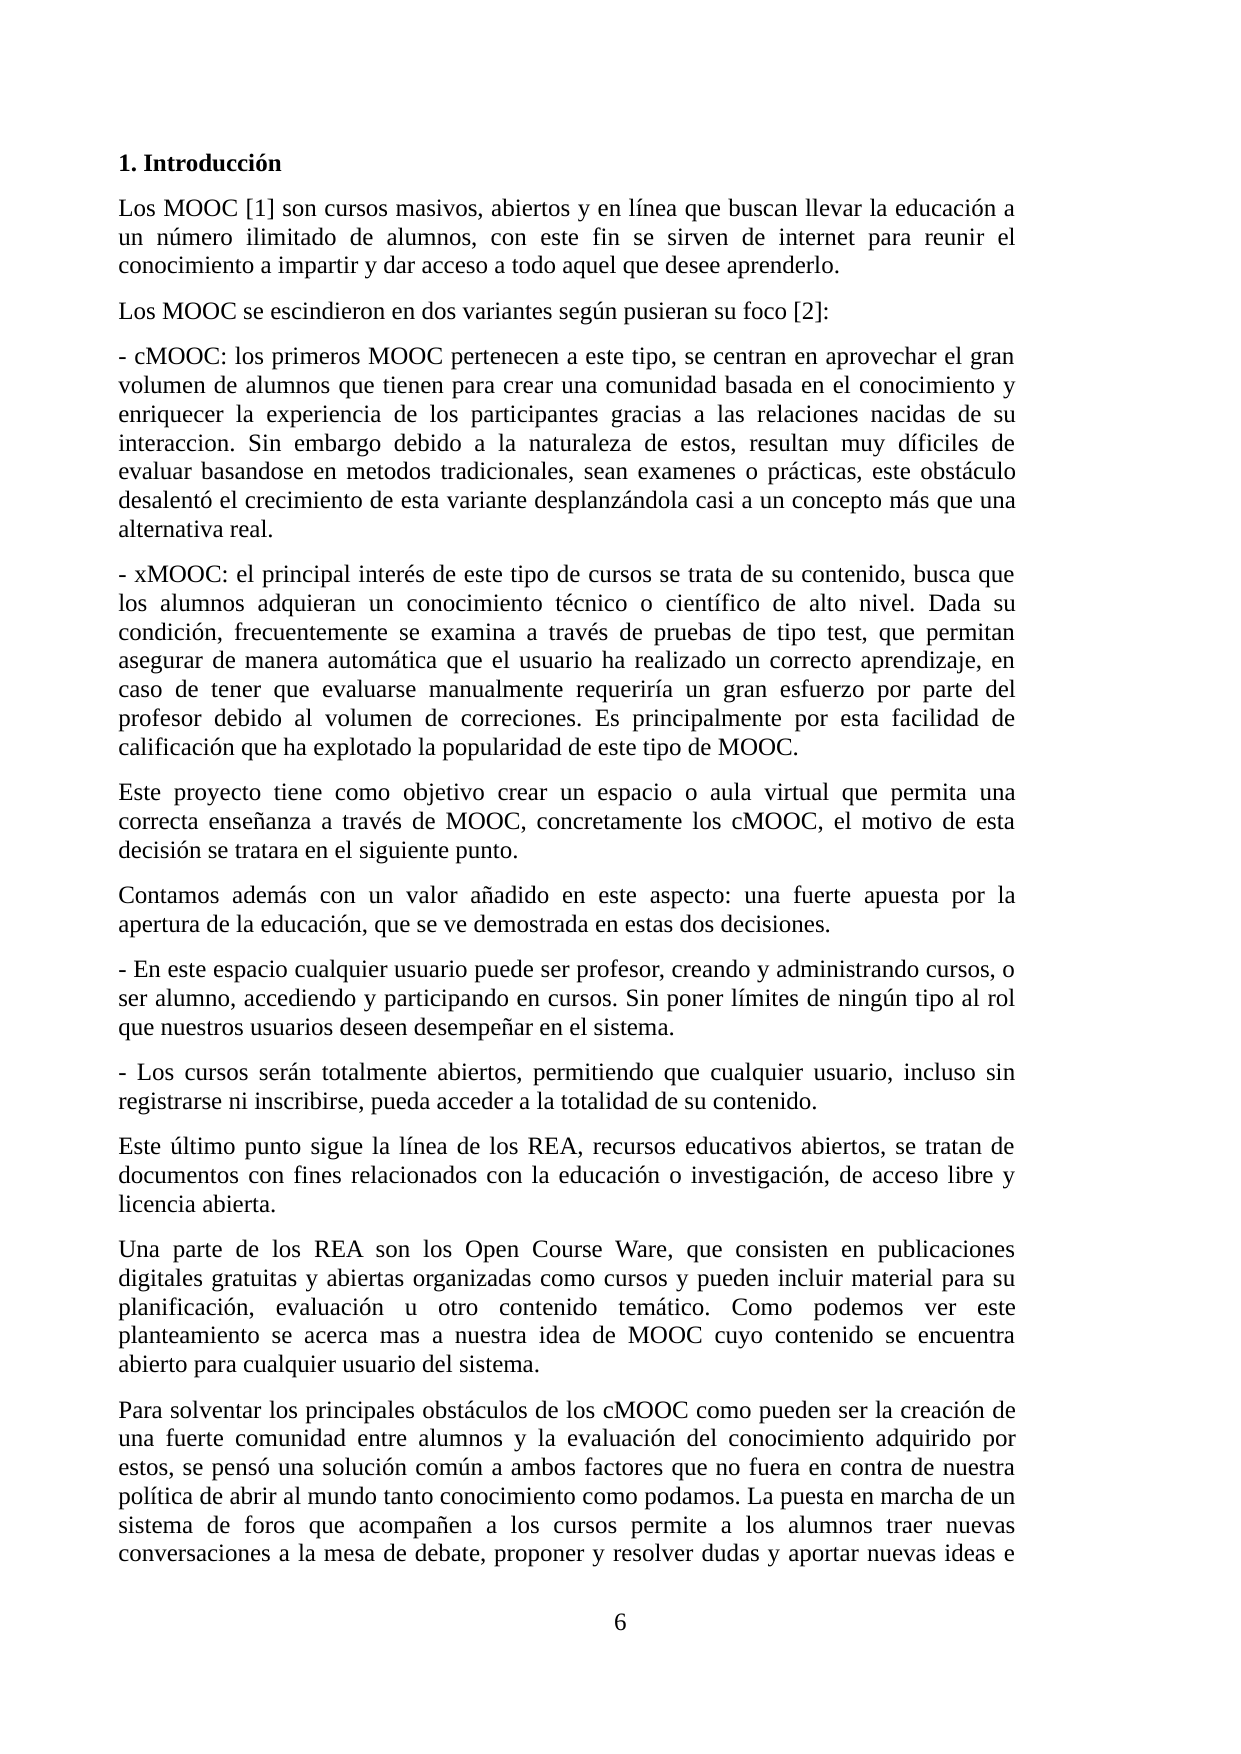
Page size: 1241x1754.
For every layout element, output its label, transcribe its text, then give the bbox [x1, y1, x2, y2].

text - cMOOC: los primeros MOOC pertenecen a este tipo, se centran en aprovechar el gran volumen de alumnos que tienen para crear una comunidad basada en el conocimiento y enriquecer la experiencia de los participantes gracias a las relaciones nacidas de su interaccion. Sin embargo debido a la naturaleza de estos, resultan muy díficiles de evaluar basandose en metodos tradicionales, sean examenes o prácticas, este obstáculo desalentó el crecimiento de esta variante desplanzándola casi a un concepto más que una alternativa real. [118, 341, 1017, 543]
text 1. Introducción [118, 148, 1017, 176]
text Este proyecto tiene como objetivo crear un espacio o aula virtual que permita una correcta enseñanza a través de MOOC, concretamente los cMOOC, el motivo de esta decisión se tratara en el siguiente punto. [118, 777, 1017, 863]
text - En este espacio cualquier usuario puede ser profesor, creando y administrando cursos, o ser alumno, accediendo y participando en cursos. Sin poner límites de ningún tipo al rol que nuestros usuarios deseen desempeñar en el sistema. [118, 954, 1017, 1041]
text Una parte de los REA son los Open Course Ware, que consisten en publicaciones digitales gratuitas y abiertas organizadas como cursos y pueden incluir material para su planificación, evaluación u otro contenido temático. Como podemos ver este planteamiento se acerca mas a nuestra idea de MOOC cuyo contenido se encuentra abierto para cualquier usuario del sistema. [118, 1234, 1017, 1378]
text - xMOOC: el principal interés de este tipo de cursos se trata de su contenido, busca que los alumnos adquieran un conocimiento técnico o científico de alto nivel. Dada su condición, frecuentemente se examina a través de pruebas de tipo test, que permitan asegurar de manera automática que el usuario ha realizado un correcto aprendizaje, en caso de tener que evaluarse manualmente requeriría un gran esfuerzo por parte del profesor debido al volumen de correciones. Es principalmente por esta facilidad de calificación que ha explotado la popularidad de este tipo de MOOC. [118, 559, 1017, 761]
text - Los cursos serán totalmente abiertos, permitiendo que cualquier usuario, incluso sin registrarse ni inscribirse, pueda acceder a la totalidad de su contenido. [118, 1057, 1017, 1115]
text Contamos además con un valor añadido en este aspecto: una fuerte apuesta por la apertura de la educación, que se ve demostrada en estas dos decisiones. [118, 880, 1017, 938]
text Para solventar los principales obstáculos de los cMOOC como pueden ser la creación de una fuerte comunidad entre alumnos y la evaluación del conocimiento adquirido por estos, se pensó una solución común a ambos factores que no fuera en contra de nuestra política de abrir al mundo tanto conocimiento como podamos. La puesta en marcha de un sistema de foros que acompañen a los cursos permite a los alumnos traer nuevas conversaciones a la mesa de debate, proponer y resolver dudas y aportar nuevas ideas e [118, 1395, 1017, 1567]
text Este último punto sigue la línea de los REA, recursos educativos abiertos, se tratan de documentos con fines relacionados con la educación o investigación, de acceso libre y licencia abierta. [118, 1131, 1017, 1218]
text Los MOOC [1] son cursos masivos, abiertos y en línea que buscan llevar la educación a un número ilimitado de alumnos, con este fin se sirven de internet para reunir el conocimiento a impartir y dar acceso a todo aquel que desee aprenderlo. [118, 193, 1017, 279]
text Los MOOC se escindieron en dos variantes según pusieran su foco [2]: [118, 296, 1017, 325]
